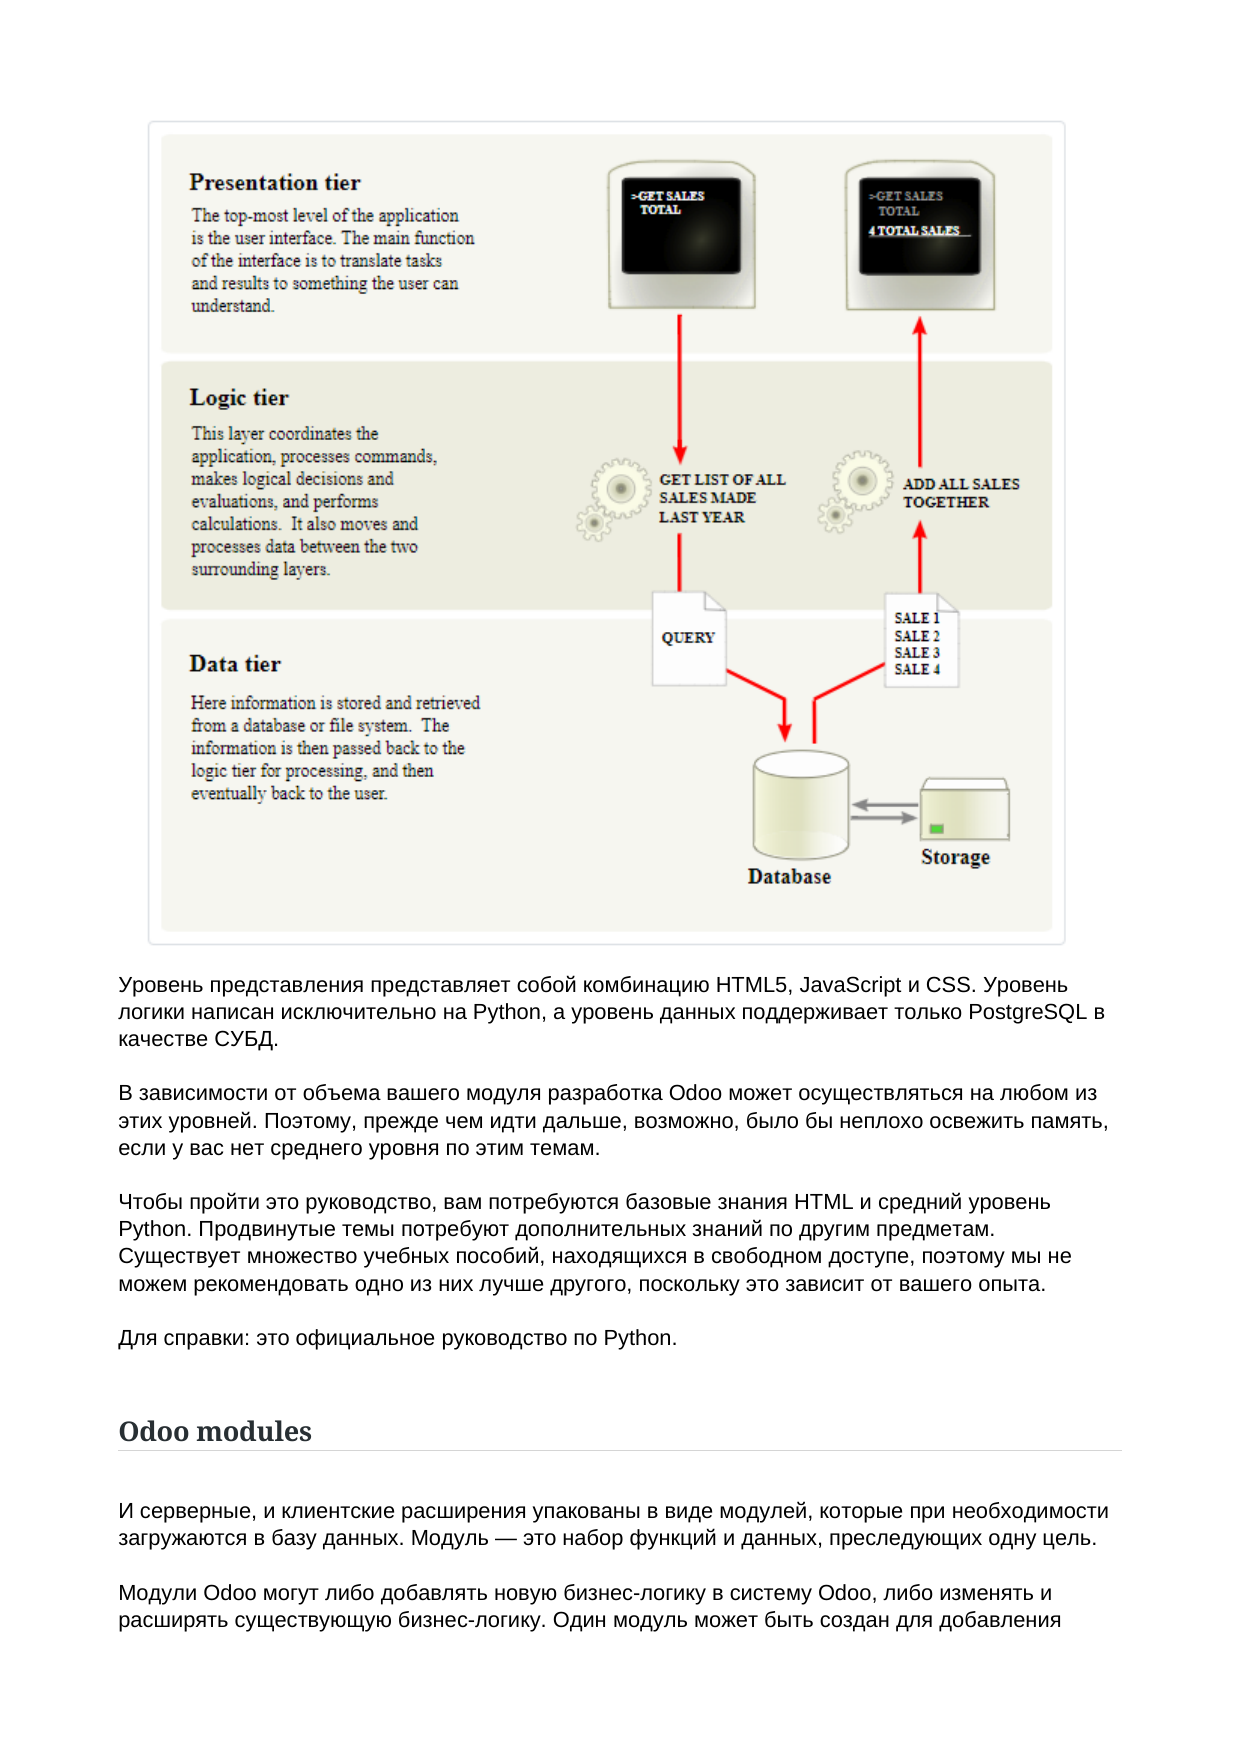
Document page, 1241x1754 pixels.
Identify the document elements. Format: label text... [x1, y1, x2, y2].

picture [118, 118, 1093, 953]
text Уровень представления представляет собой комбинацию HTML5, JavaScript и CSS. Уровень логики написан исключительно на Python, а уровень данных поддерживает только PostgreSQL в качестве СУБД. В зависимости от объема вашего модуля разработка Odoo может осуществляться на любом из этих уровней. Поэтому, прежде чем идти дальше, возможно, было бы неплохо освежить память, если у вас нет среднего уровня по этим темам. Чтобы пройти это руководство, вам потребуются базовые знания HTML и средний уровень Python. Продвинутые темы потребуют дополнительных знаний по другим предметам. Существует множество учебных пособий, находящихся в свободном доступе, поэтому мы не можем рекомендовать одно из них лучше другого, поскольку это зависит от вашего опыта. Для справки: это официальное руководство по Python. [118, 972, 1122, 1350]
subtitle Odoo modules [118, 1413, 1122, 1450]
text И серверные, и клиентские расширения упакованы в виде модулей, которые при необходимости загружаются в базу данных. Модуль — это набор функций и данных, преследующих одну цель. Модули Odoo могут либо добавлять новую бизнес-логику в систему Odoo, либо изменять и расширять существующую бизнес-логику. Один модуль может быть создан для добавления [118, 1498, 1122, 1632]
